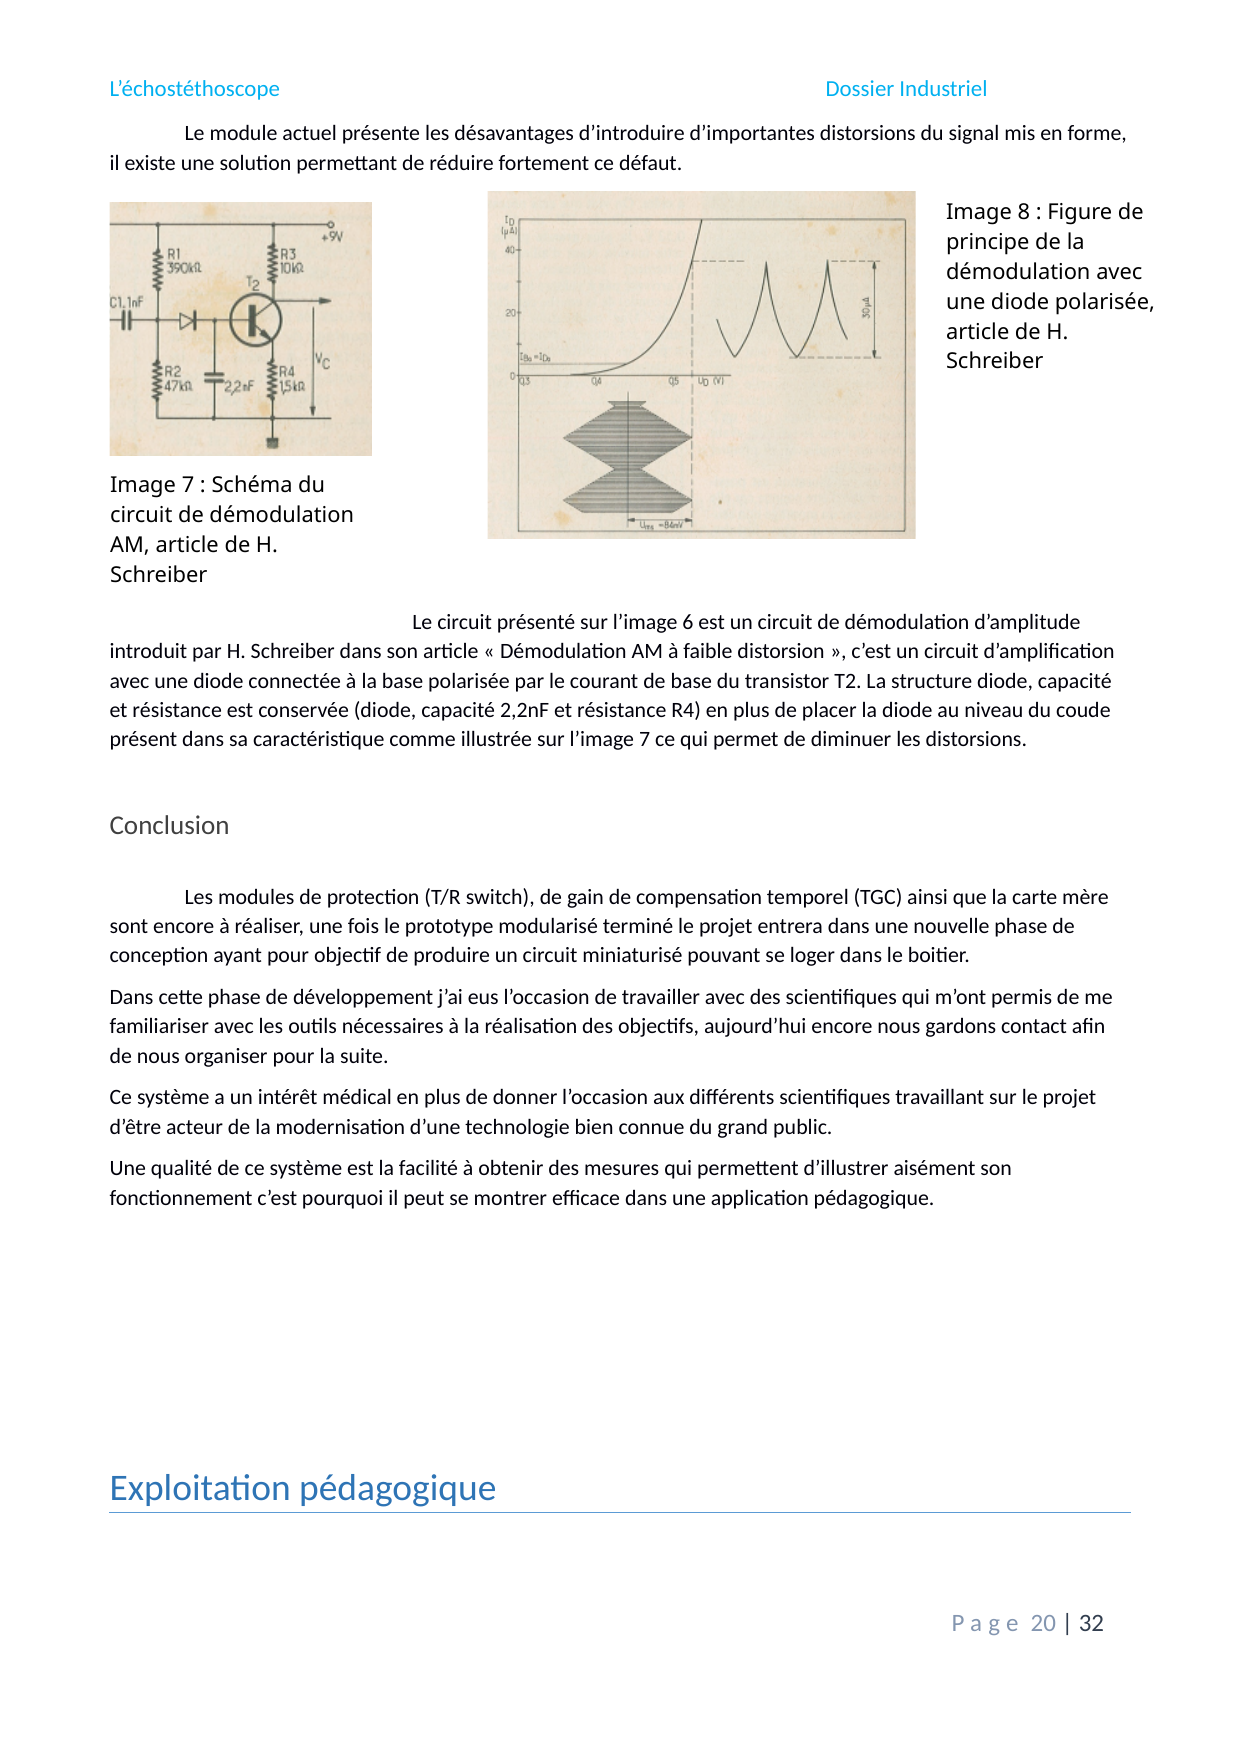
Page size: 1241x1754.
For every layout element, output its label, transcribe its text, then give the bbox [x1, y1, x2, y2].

text Dans cette phase de développement j’ai eus l’occasion de travailler avec des scientifiques qui m’ont permis de me familiariser avec les outils nécessaires à la réalisation des objectifs, aujourd’hui encore nous gardons contact afin de nous organiser pour la suite. [109, 983, 1131, 1068]
subtitle Exploitation pédagogique [109, 1464, 1131, 1512]
text Ce système a un intérêt médical en plus de donner l’occasion aux différents scientifiques travaillant sur le projet d’être acteur de la modernisation d’une technologie bien connue du grand public. [109, 1083, 1131, 1139]
text Le circuit présenté sur l’image 6 est un circuit de démodulation d’amplitude introduit par H. Schreiber dans son article « Démodulation AM à faible distorsion », c’est un circuit d’amplification avec une diode connectée à la base polarisée par le courant de base du transistor T2. La structure diode, capacité et résistance est conservée (diode, capacité 2,2nF et résistance R4) en plus de placer la diode au niveau du coude présent dans sa caractéristique comme illustrée sur l’image 7 ce qui permet de diminuer les distorsions. [109, 608, 1131, 752]
text Une qualité de ce système est la facilité à obtenir des mesures qui permettent d’illustrer aisément son fonctionnement c’est pourquoi il peut se montrer efficace dans une application pédagogique. [109, 1154, 1131, 1211]
text Le module actuel présente les désavantages d’introduire d’importantes distorsions du signal mis en forme, il existe une solution permettant de réduire fortement ce défaut. [109, 119, 1131, 176]
text Les modules de protection (T/R switch), de gain de compensation temporel (TGC) ainsi que la carte mère sont encore à réaliser, une fois le prototype modularisé terminé le projet entrera dans une nouvelle phase de conception ayant pour objectif de produire un circuit miniaturisé pouvant se loger dans le boitier. [109, 883, 1131, 968]
picture [488, 191, 920, 543]
picture [112, 202, 374, 457]
subtitle Conclusion [109, 808, 1131, 842]
